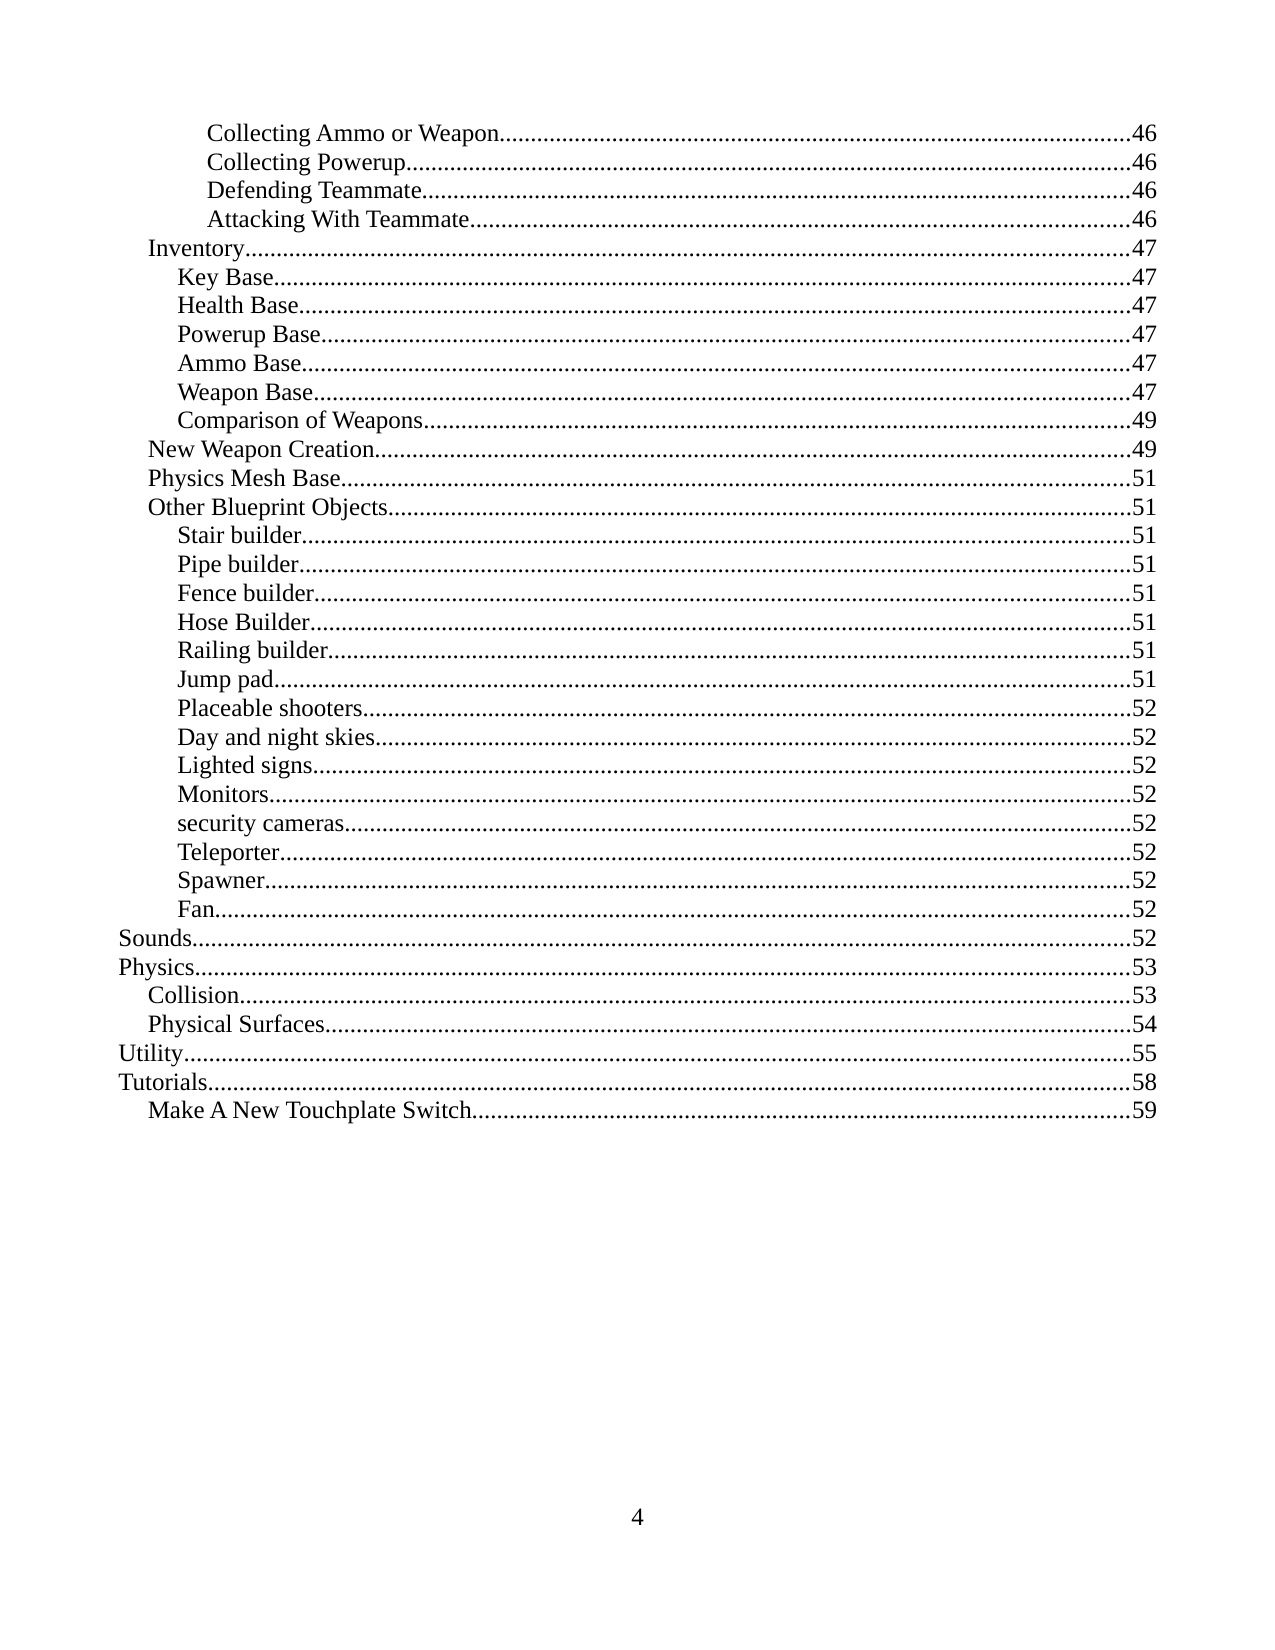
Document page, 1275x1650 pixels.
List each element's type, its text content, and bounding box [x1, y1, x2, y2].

text Inventory 47 [148, 233, 1157, 262]
text Make A New Touchplate Switch 59 [148, 1096, 1157, 1124]
text Collecting Ammo or Weapon 46 [207, 118, 1157, 147]
text Spawner 52 [177, 866, 1157, 894]
text Other Blueprint Objects 51 [148, 492, 1157, 521]
text Collecting Powerup 46 [207, 147, 1157, 176]
text Defending Teammate 46 [207, 176, 1157, 204]
text Weapon Base 47 [177, 377, 1157, 406]
text Lighted signs 52 [177, 751, 1157, 779]
text Hose Builder 51 [177, 607, 1157, 636]
text Physics 53 [118, 952, 1157, 981]
text New Weapon Creation 49 [148, 434, 1157, 463]
text Collision 53 [148, 981, 1157, 1009]
text Teleporter 52 [177, 837, 1157, 866]
text Stair builder 51 [177, 521, 1157, 549]
text Monitors 52 [177, 779, 1157, 808]
text Fence builder 51 [177, 578, 1157, 607]
text Jump pad 51 [177, 664, 1157, 693]
text Ammo Base 47 [177, 348, 1157, 377]
text Utility 55 [118, 1038, 1157, 1067]
text Tutorials 58 [118, 1067, 1157, 1096]
text Fan 52 [177, 894, 1157, 923]
text Health Base 47 [177, 291, 1157, 319]
text Attacking With Teammate 46 [207, 204, 1157, 233]
text security cameras 52 [177, 808, 1157, 837]
text Pipe builder 51 [177, 549, 1157, 578]
text Powerup Base 47 [177, 319, 1157, 348]
text Railing builder 51 [177, 636, 1157, 664]
text Day and night skies 52 [177, 722, 1157, 751]
text Placeable shooters 52 [177, 693, 1157, 722]
text Physics Mesh Base 51 [148, 463, 1157, 492]
text Comparison of Weapons 49 [177, 406, 1157, 434]
text Physical Surfaces 54 [148, 1009, 1157, 1038]
text Key Base 47 [177, 262, 1157, 291]
text Sounds 52 [118, 923, 1157, 952]
